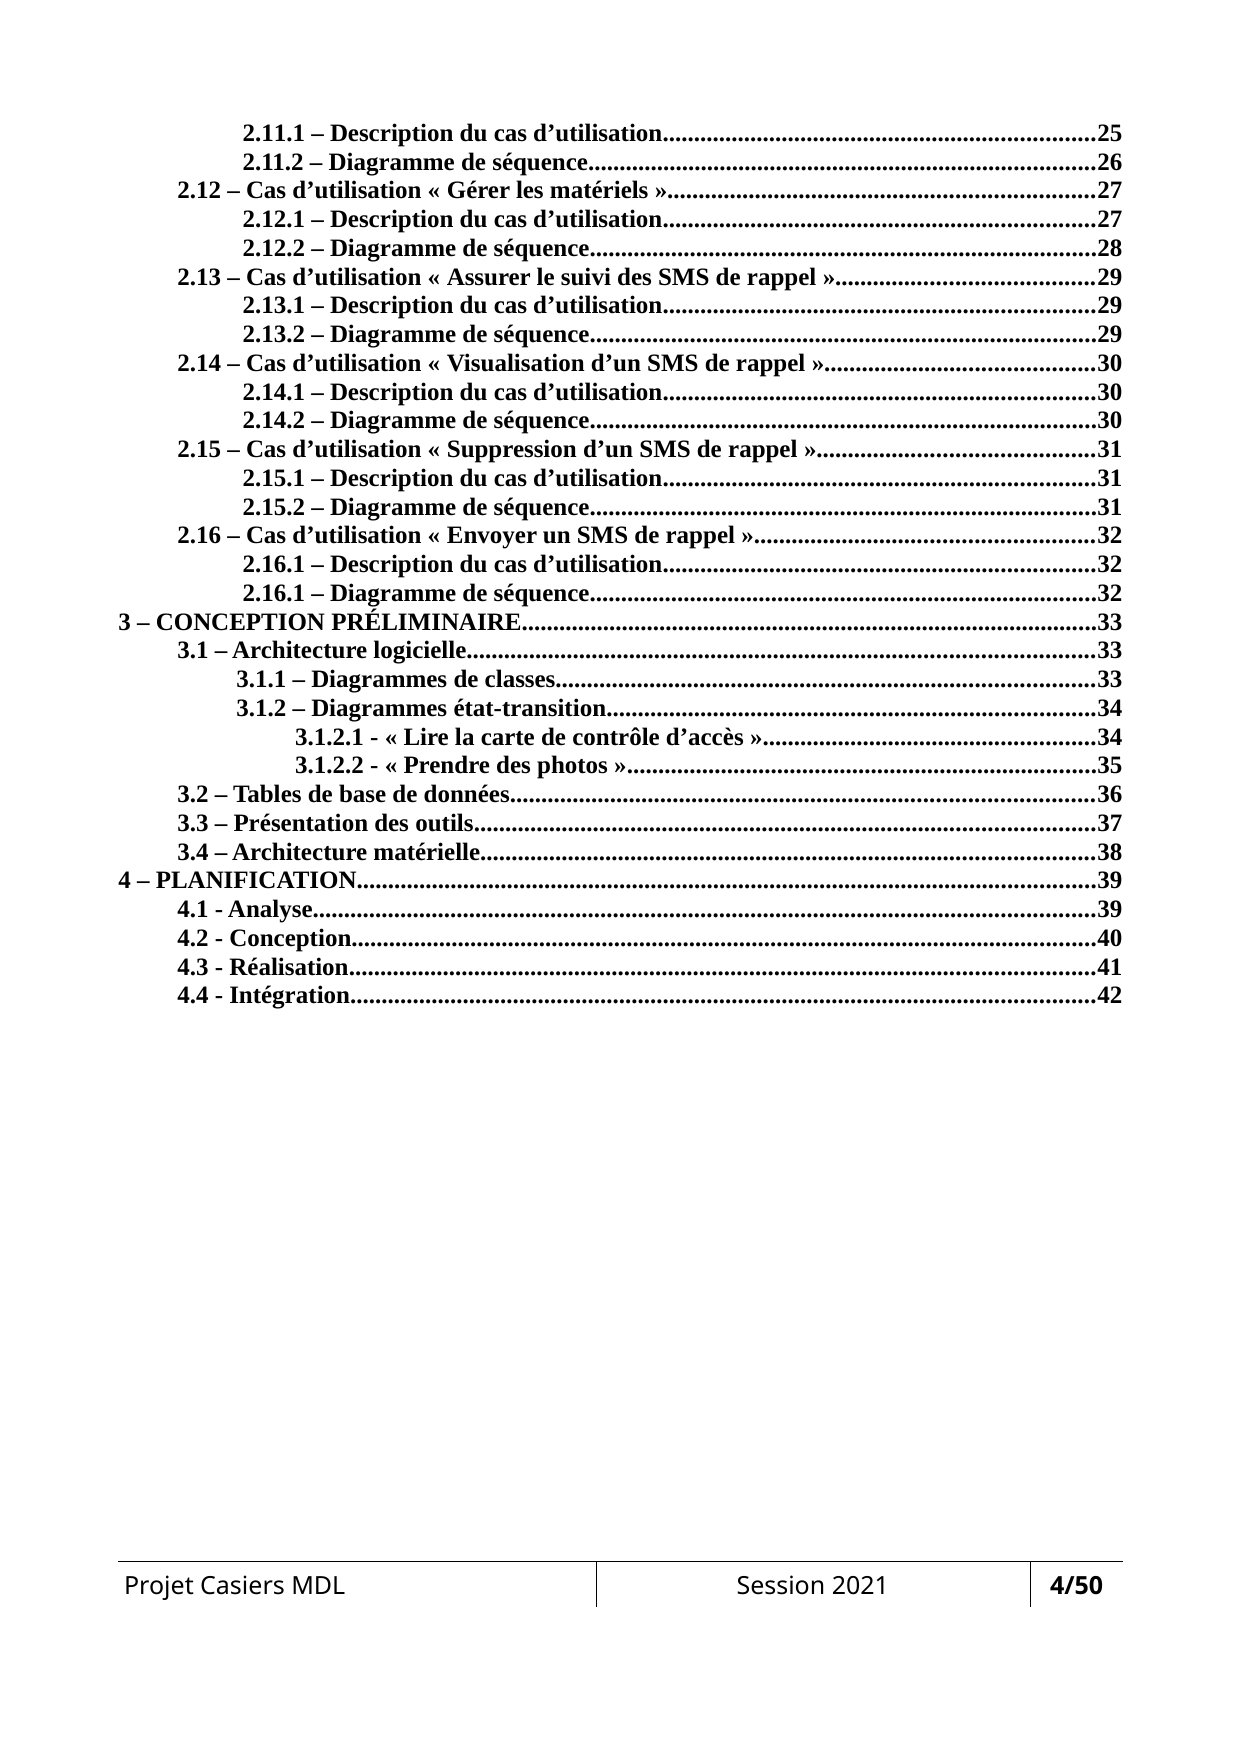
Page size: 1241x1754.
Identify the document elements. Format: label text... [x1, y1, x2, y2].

text 4 – PLANIFICATION 39 [118, 866, 1122, 894]
text 2.14.2 – Diagramme de séquence 30 [236, 406, 1122, 434]
text 2.15.2 – Diagramme de séquence 31 [236, 492, 1122, 521]
text 2.11.1 – Description du cas d’utilisation 25 [236, 118, 1122, 147]
text 3.1 – Architecture logicielle 33 [177, 636, 1122, 664]
text 2.13.2 – Diagramme de séquence 29 [236, 319, 1122, 348]
text 2.11.2 – Diagramme de séquence 26 [236, 147, 1122, 176]
text 3.4 – Architecture matérielle 38 [177, 837, 1122, 866]
text 2.14 – Cas d’utilisation « Visualisation d’un SMS de rappel » 30 [177, 348, 1122, 377]
text 2.16 – Cas d’utilisation « Envoyer un SMS de rappel » 32 [177, 521, 1122, 549]
text 2.12.1 – Description du cas d’utilisation 27 [236, 204, 1122, 233]
text 2.16.1 – Diagramme de séquence 32 [236, 578, 1122, 607]
text 3.3 – Présentation des outils 37 [177, 808, 1122, 837]
text 2.13 – Cas d’utilisation « Assurer le suivi des SMS de rappel » 29 [177, 262, 1122, 291]
text 2.14.1 – Description du cas d’utilisation 30 [236, 377, 1122, 406]
text 3.1.2 – Diagrammes état-transition 34 [236, 693, 1122, 722]
text 3.1.1 – Diagrammes de classes 33 [236, 664, 1122, 693]
text 4.2 - Conception 40 [177, 923, 1122, 952]
text 2.16.1 – Description du cas d’utilisation 32 [236, 549, 1122, 578]
text 2.15 – Cas d’utilisation « Suppression d’un SMS de rappel » 31 [177, 434, 1122, 463]
text 2.15.1 – Description du cas d’utilisation 31 [236, 463, 1122, 492]
text 3 – CONCEPTION PRÉLIMINAIRE 33 [118, 607, 1122, 636]
text 3.1.2.1 - « Lire la carte de contrôle d’accès » 34 [295, 722, 1122, 751]
text 2.13.1 – Description du cas d’utilisation 29 [236, 291, 1122, 319]
text 4.4 - Intégration 42 [177, 981, 1122, 1009]
text 2.12 – Cas d’utilisation « Gérer les matériels » 27 [177, 176, 1122, 204]
text 2.12.2 – Diagramme de séquence 28 [236, 233, 1122, 262]
text 4.1 - Analyse 39 [177, 894, 1122, 923]
text 4.3 - Réalisation 41 [177, 952, 1122, 981]
text 3.2 – Tables de base de données 36 [177, 779, 1122, 808]
text 3.1.2.2 - « Prendre des photos » 35 [295, 751, 1122, 779]
